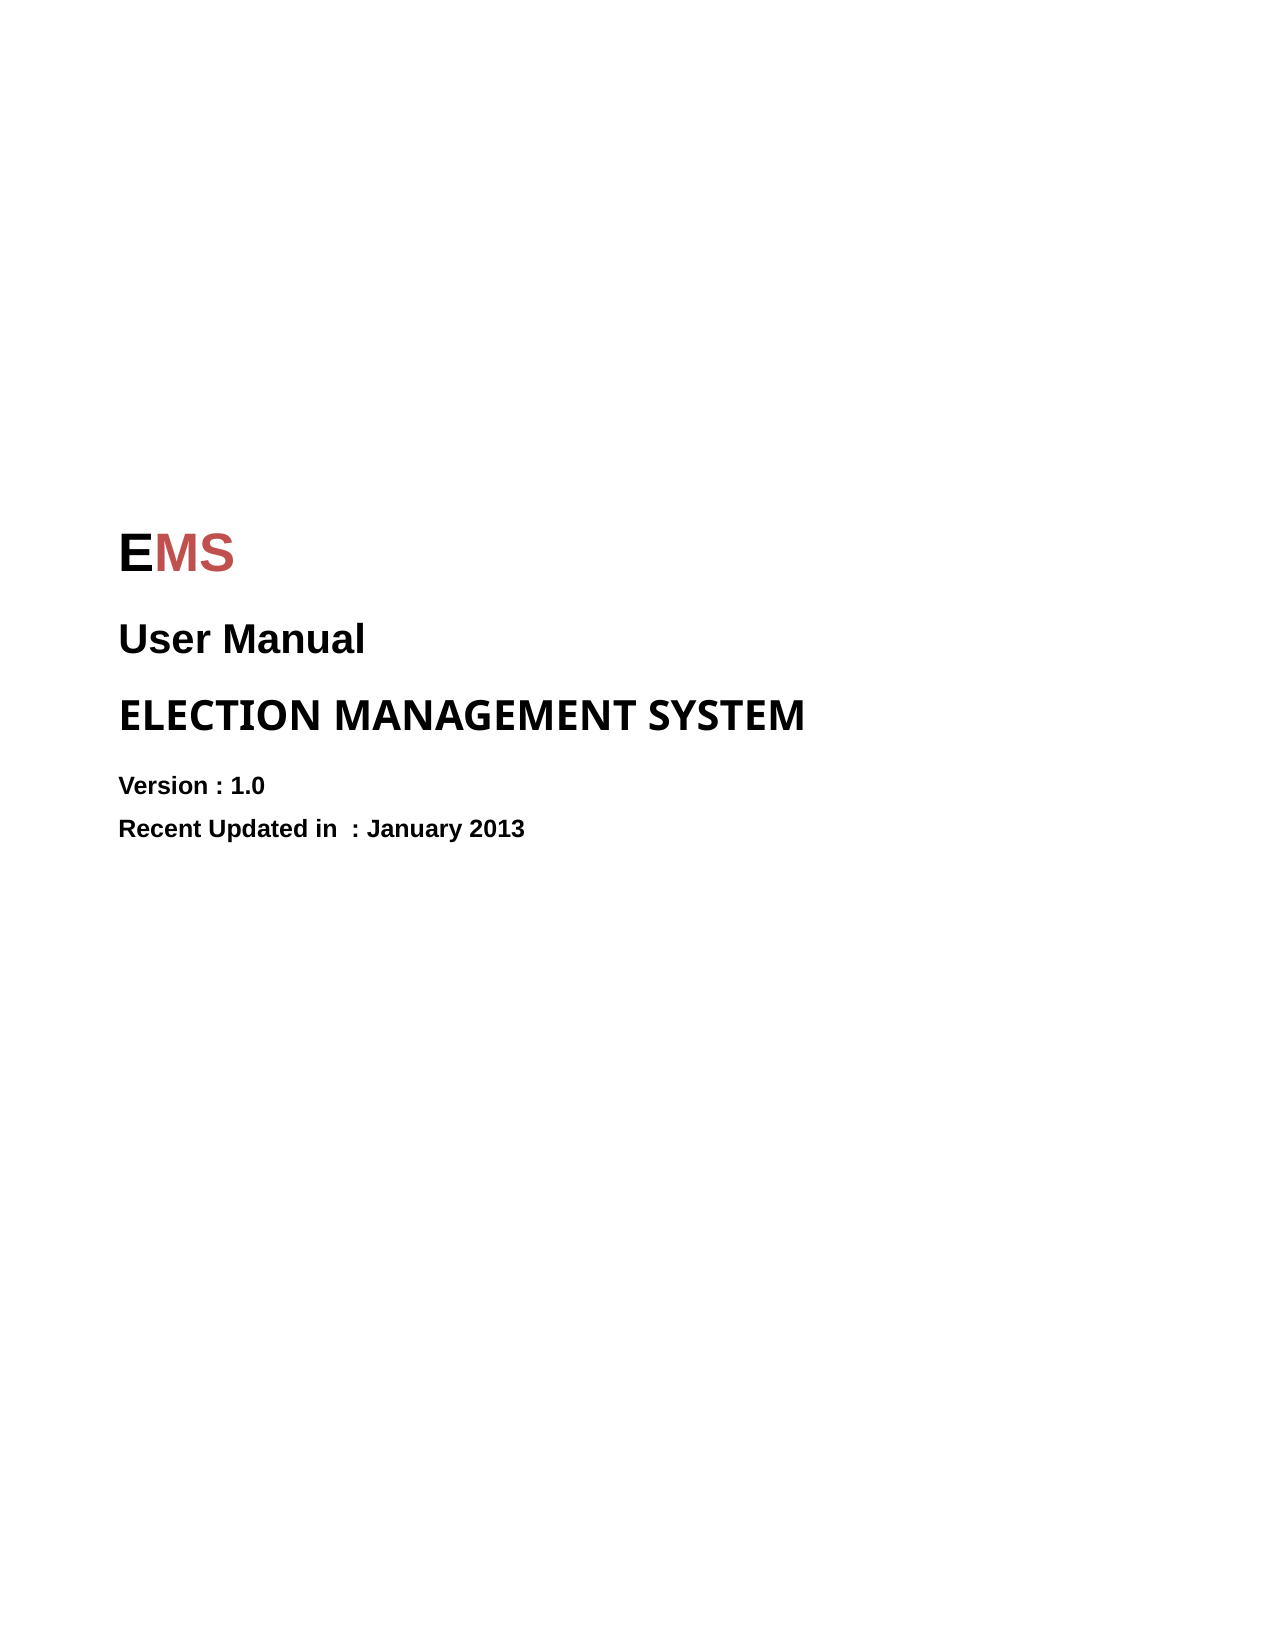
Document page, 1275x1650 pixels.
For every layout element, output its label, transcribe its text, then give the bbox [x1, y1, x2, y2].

list Recent Updated in : January 2013 [118, 814, 1157, 843]
list Version : 1.0 [118, 771, 1157, 800]
list ELECTION MANAGEMENT SYSTEM [118, 686, 1157, 743]
list User Manual [118, 614, 1157, 662]
list EMS [118, 521, 1157, 583]
